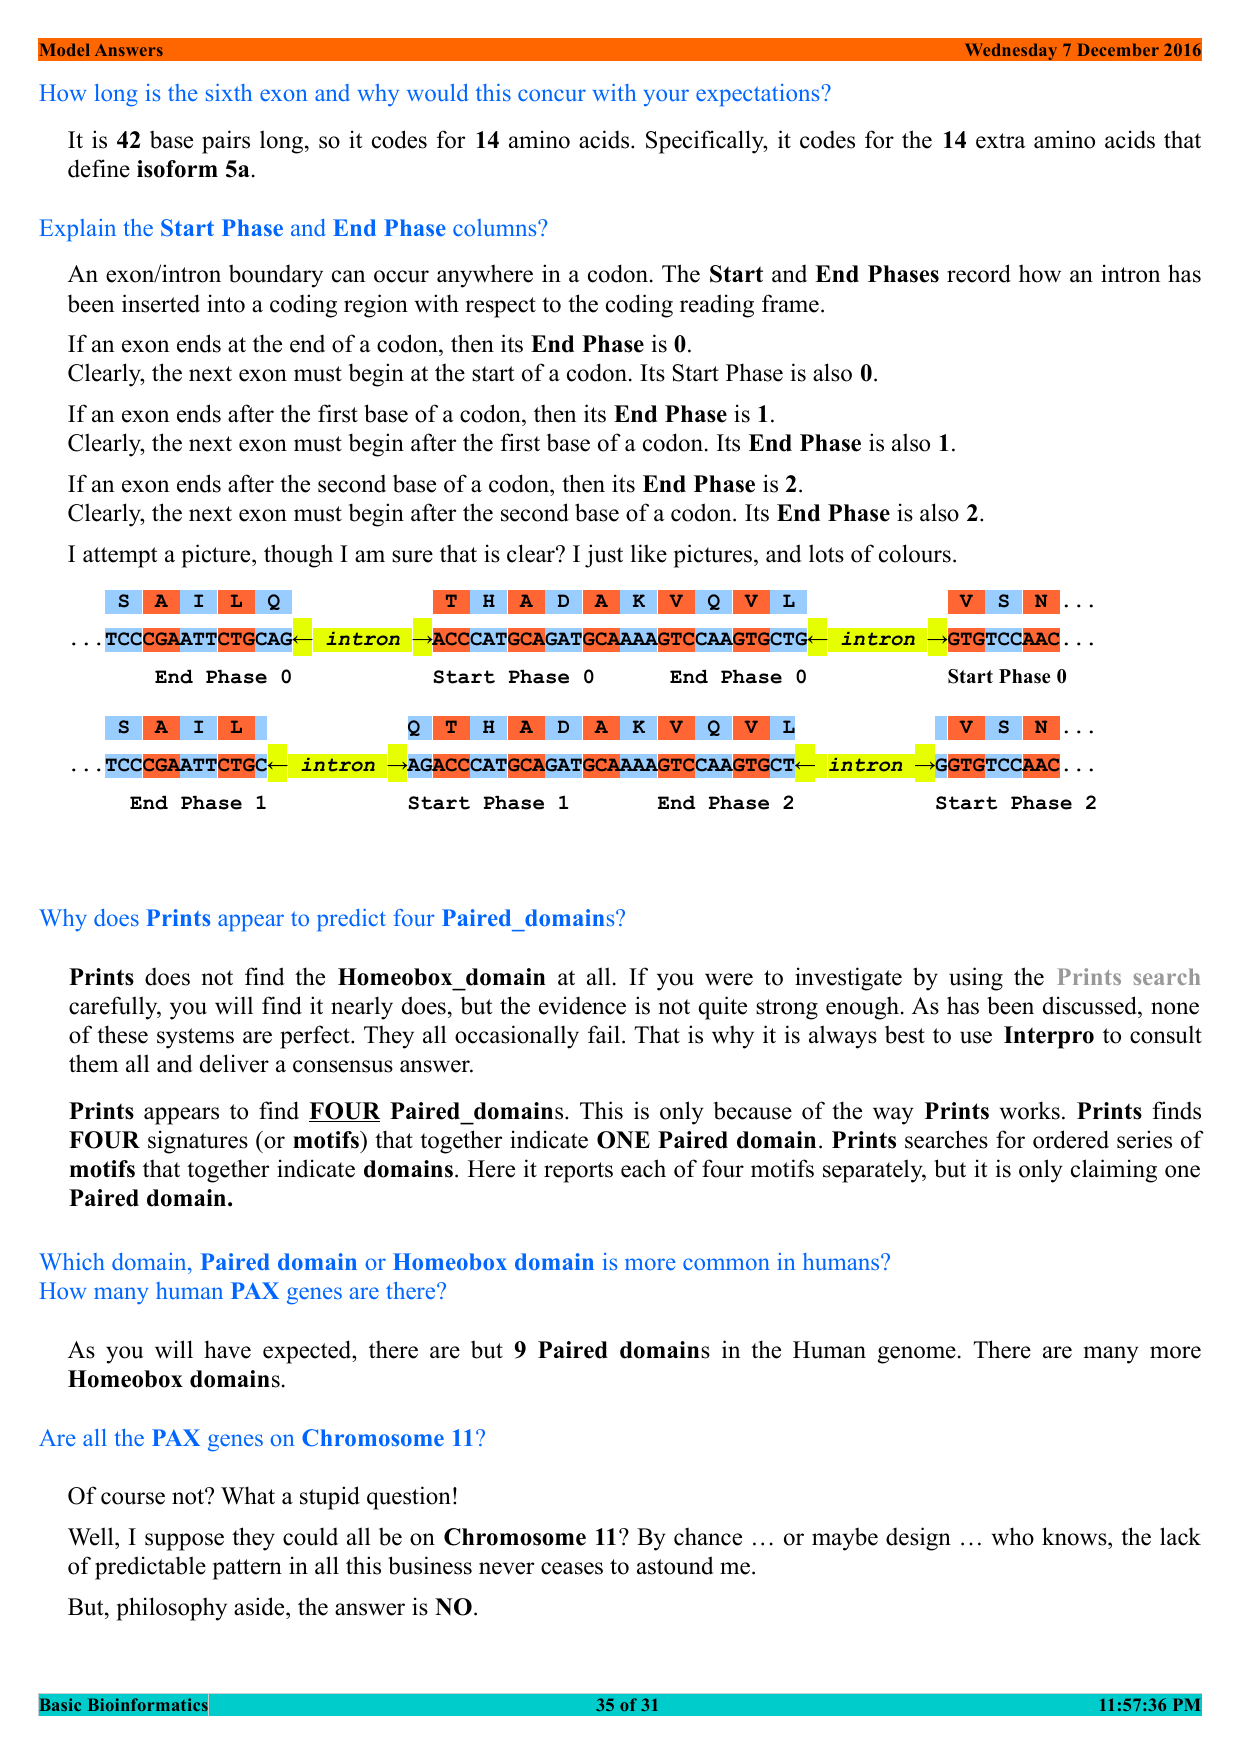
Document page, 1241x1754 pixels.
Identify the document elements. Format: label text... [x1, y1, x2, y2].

text ...TCCCGAATTCTGCAG← intron →ACCCATGCAGATGCAAAAGTCCAAGTGCTG← intron →GTGTCCAAC... [67, 618, 1202, 656]
text Clearly, the next exon must begin after the first base of a codon. Its End Phase is also 1. [67, 428, 1202, 457]
text Which domain, Paired domain or Homeobox domain is more common in humans? [38, 1247, 1202, 1276]
text S A I L Q ← intron → T H A D A K V Q V L ← intron → V S N ... [67, 580, 1202, 618]
text How many human PAX genes are there? [38, 1276, 1202, 1305]
text I attempt a picture, though I am sure that is clear? I just like pictures, and lots of colours. [67, 539, 1202, 568]
text End Phase 1← intron →Start Phase 1 End Phase 2← intron →Start Phase 2 [67, 782, 1202, 820]
text Prints appears to find FOUR Paired_domains. This is only because of the way Prints works. Prints finds FOUR signatures (or motifs) that together indicate ONE Paired domain. Prints searches for ordered series of motifs that together indicate domains. Here it reports each of four motifs separately, but it is only claiming one Paired domain. [68, 1096, 1202, 1212]
text If an exon ends after the first base of a codon, then its End Phase is 1. [67, 399, 1202, 428]
text Explain the Start Phase and End Phase columns? [38, 213, 1202, 242]
text If an exon ends after the second base of a codon, then its End Phase is 2. [67, 469, 1202, 498]
text An exon/intron boundary can occur anywhere in a codon. The Start and End Phases record how an intron has been inserted into a coding region with respect to the coding reading frame. [67, 259, 1202, 317]
text Of course not? What a stupid question! [67, 1481, 1202, 1510]
text It is 42 base pairs long, so it codes for 14 amino acids. Specifically, it codes for the 14 extra amino acids that define isoform 5a. [67, 125, 1202, 183]
text But, philosophy aside, the answer is NO. [67, 1592, 1202, 1621]
text Are all the PAX genes on Chromosome 11? [38, 1422, 1202, 1451]
text If an exon ends at the end of a codon, then its End Phase is 0. [67, 329, 1202, 358]
text Clearly, the next exon must begin after the second base of a codon. Its End Phase is also 2. [67, 498, 1202, 527]
text Why does Prints appear to predict four Paired_domains? [38, 903, 1202, 932]
text As you will have expected, there are but 9 Paired domains in the Human genome. There are many more Homeobox domains. [67, 1335, 1202, 1393]
text Well, I suppose they could all be on Chromosome 11? By chance … or maybe design … who knows, the lack of predictable pattern in all this business never ceases to astound me. [67, 1522, 1202, 1580]
text End Phase 0← intron →Start Phase 0 End Phase 0← intron →Start Phase 0 [67, 656, 1202, 694]
text S A I L ← intron →Q T H A D A K V Q V L← intron → V S N ... [67, 706, 1202, 744]
text Clearly, the next exon must begin at the start of a codon. Its Start Phase is also 0. [67, 358, 1202, 387]
text How long is the sixth exon and why would this concur with your expectations? [38, 78, 1202, 107]
text ...TCCCGAATTCTGC← intron →AGACCCATGCAGATGCAAAAGTCCAAGTGCT← intron →GGTGTCCAAC... [67, 744, 1202, 782]
text Prints does not find the Homeobox_domain at all. If you were to investigate by using the Prints search carefully, you will find it nearly does, but the evidence is not quite strong enough. As has been discussed, none of these systems are perfect. They all occasionally fail. That is why it is always best to use Interpro to consult them all and deliver a consensus answer. [68, 962, 1202, 1078]
